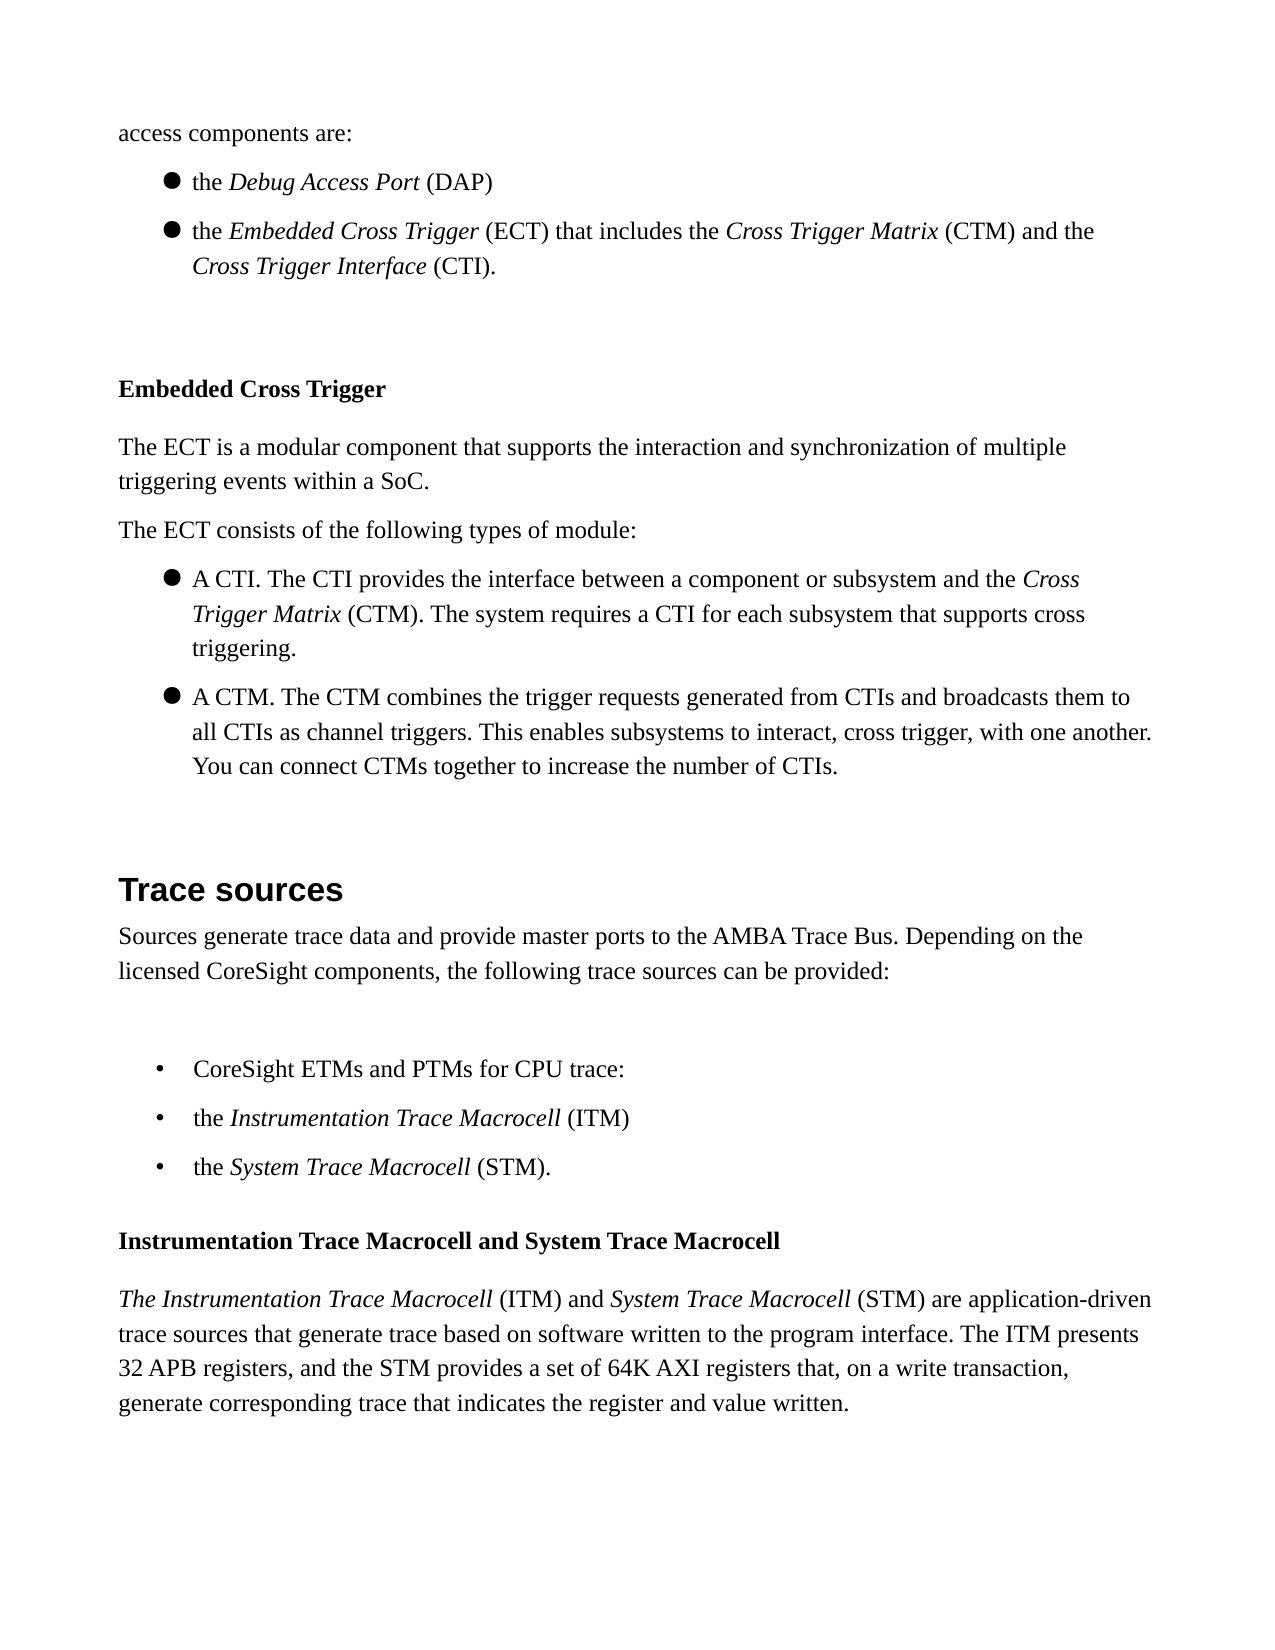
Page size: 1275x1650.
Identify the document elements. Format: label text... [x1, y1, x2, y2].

text The ECT consists of the following types of module: [118, 515, 1157, 544]
subtitle Embedded Cross Trigger [118, 374, 1157, 403]
subtitle Trace sources [118, 870, 1157, 909]
text The ECT is a modular component that supports the interaction and synchronization of multiple triggering events within a SoC. [118, 432, 1157, 495]
subtitle Instrumentation Trace Macrocell and System Trace Macrocell [118, 1226, 1157, 1255]
text The Instrumentation Trace Macrocell (ITM) and System Trace Macrocell (STM) are application-driven trace sources that generate trace based on software written to the program interface. The ITM presents 32 APB registers, and the STM provides a set of 64K AXI registers that, on a write transaction, generate corresponding trace that indicates the register and value written. [118, 1284, 1157, 1416]
list CoreSight ETMs and PTMs for CPU trace: [156, 1054, 1157, 1083]
text Sources generate trace data and provide master ports to the AMBA Trace Bus. Depending on the licensed CoreSight components, the following trace sources can be provided: [118, 921, 1157, 985]
list the Debug Access Port (DAP) [162, 167, 1157, 196]
list the System Trace Macrocell (STM). [156, 1152, 1157, 1181]
text access components are: [118, 118, 1157, 147]
list the Instrumentation Trace Macrocell (ITM) [156, 1103, 1157, 1132]
list A CTI. The CTI provides the interface between a component or subsystem and the Cross Trigger Matrix (CTM). The system requires a CTI for each subsystem that supports cross triggering. [162, 564, 1157, 662]
list A CTM. The CTM combines the trigger requests generated from CTIs and broadcasts them to all CTIs as channel triggers. This enables subsystems to interact, cross trigger, with one another. You can connect CTMs together to increase the number of CTIs. [162, 682, 1157, 780]
list the Embedded Cross Trigger (ECT) that includes the Cross Trigger Matrix (CTM) and the Cross Trigger Interface (CTI). [162, 216, 1157, 279]
